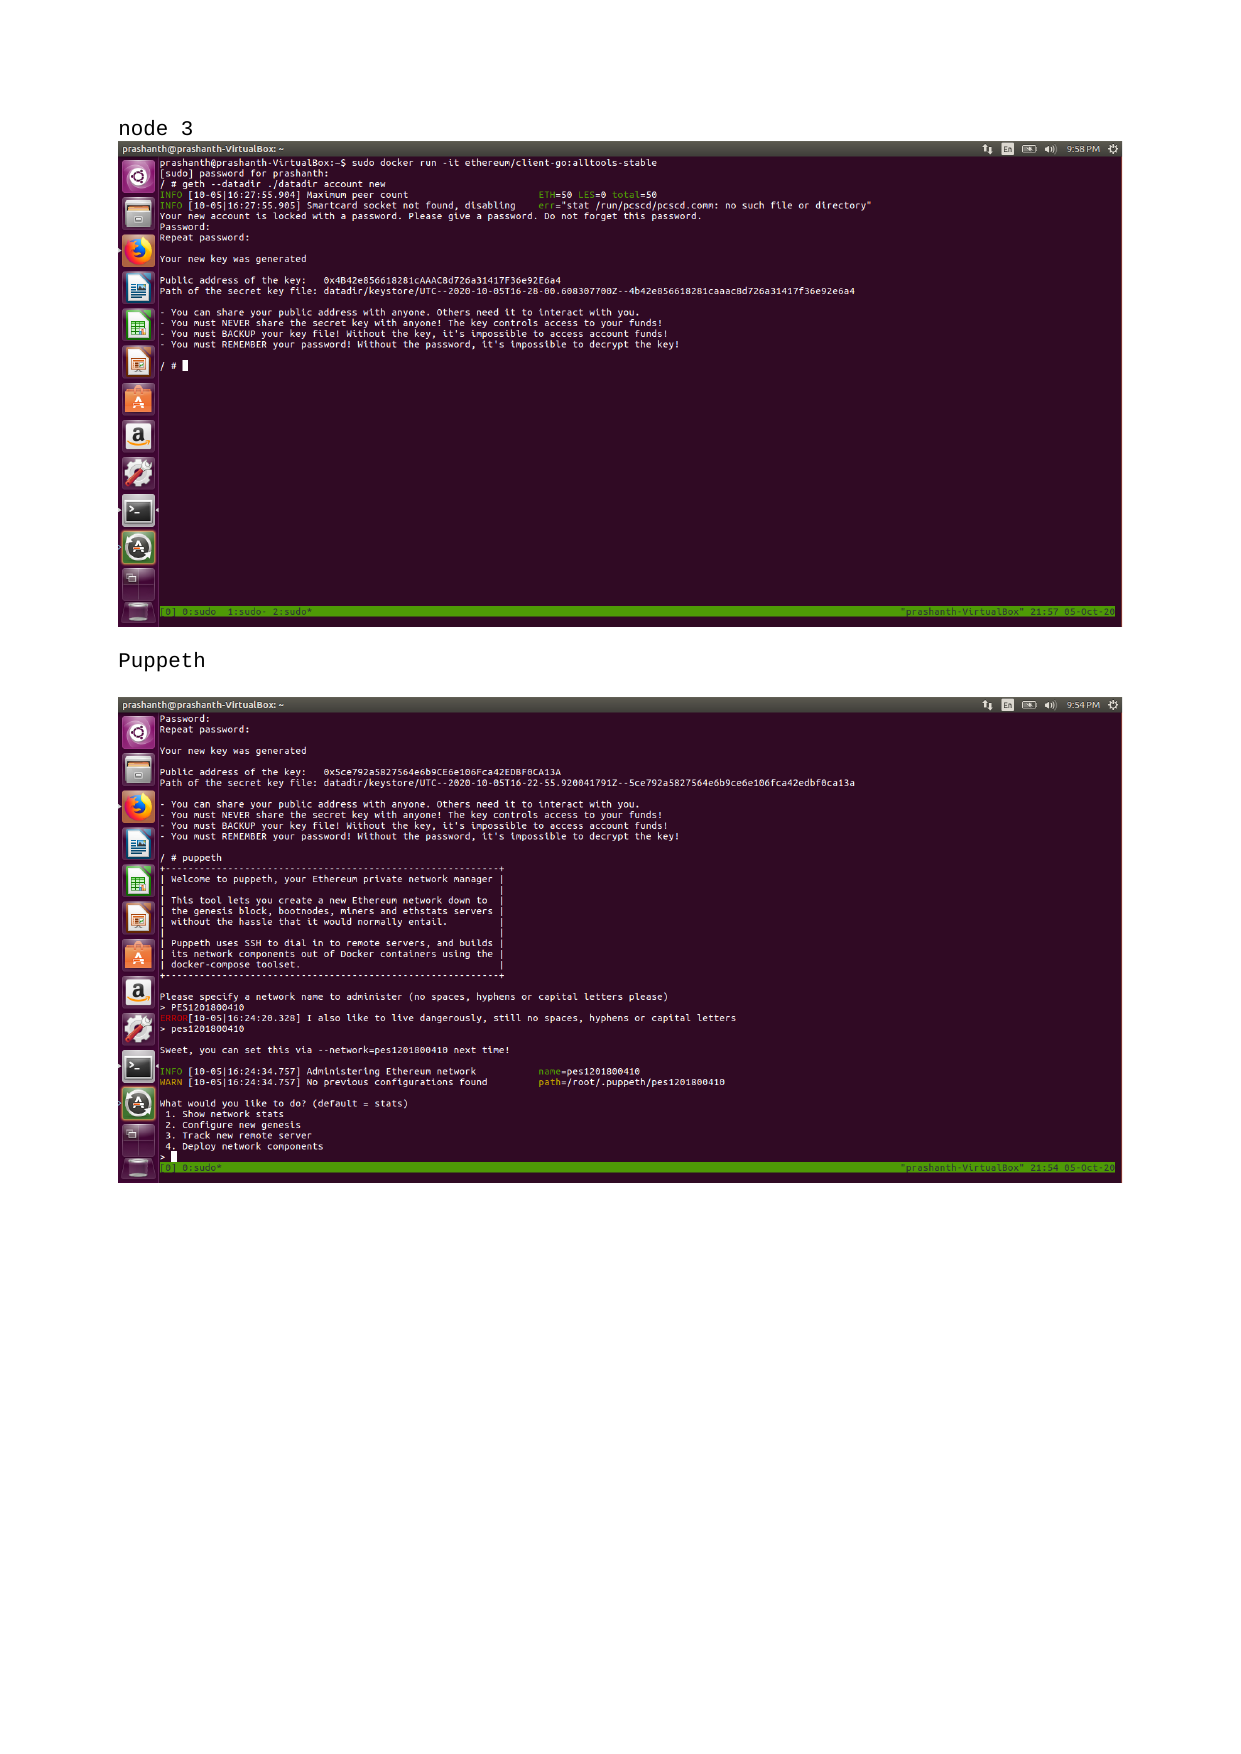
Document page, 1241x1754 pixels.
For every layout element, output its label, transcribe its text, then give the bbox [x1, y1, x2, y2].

picture [118, 141, 1123, 627]
text node 3 [118, 118, 1122, 141]
picture [118, 697, 1123, 1183]
text Puppeth [118, 650, 1122, 674]
